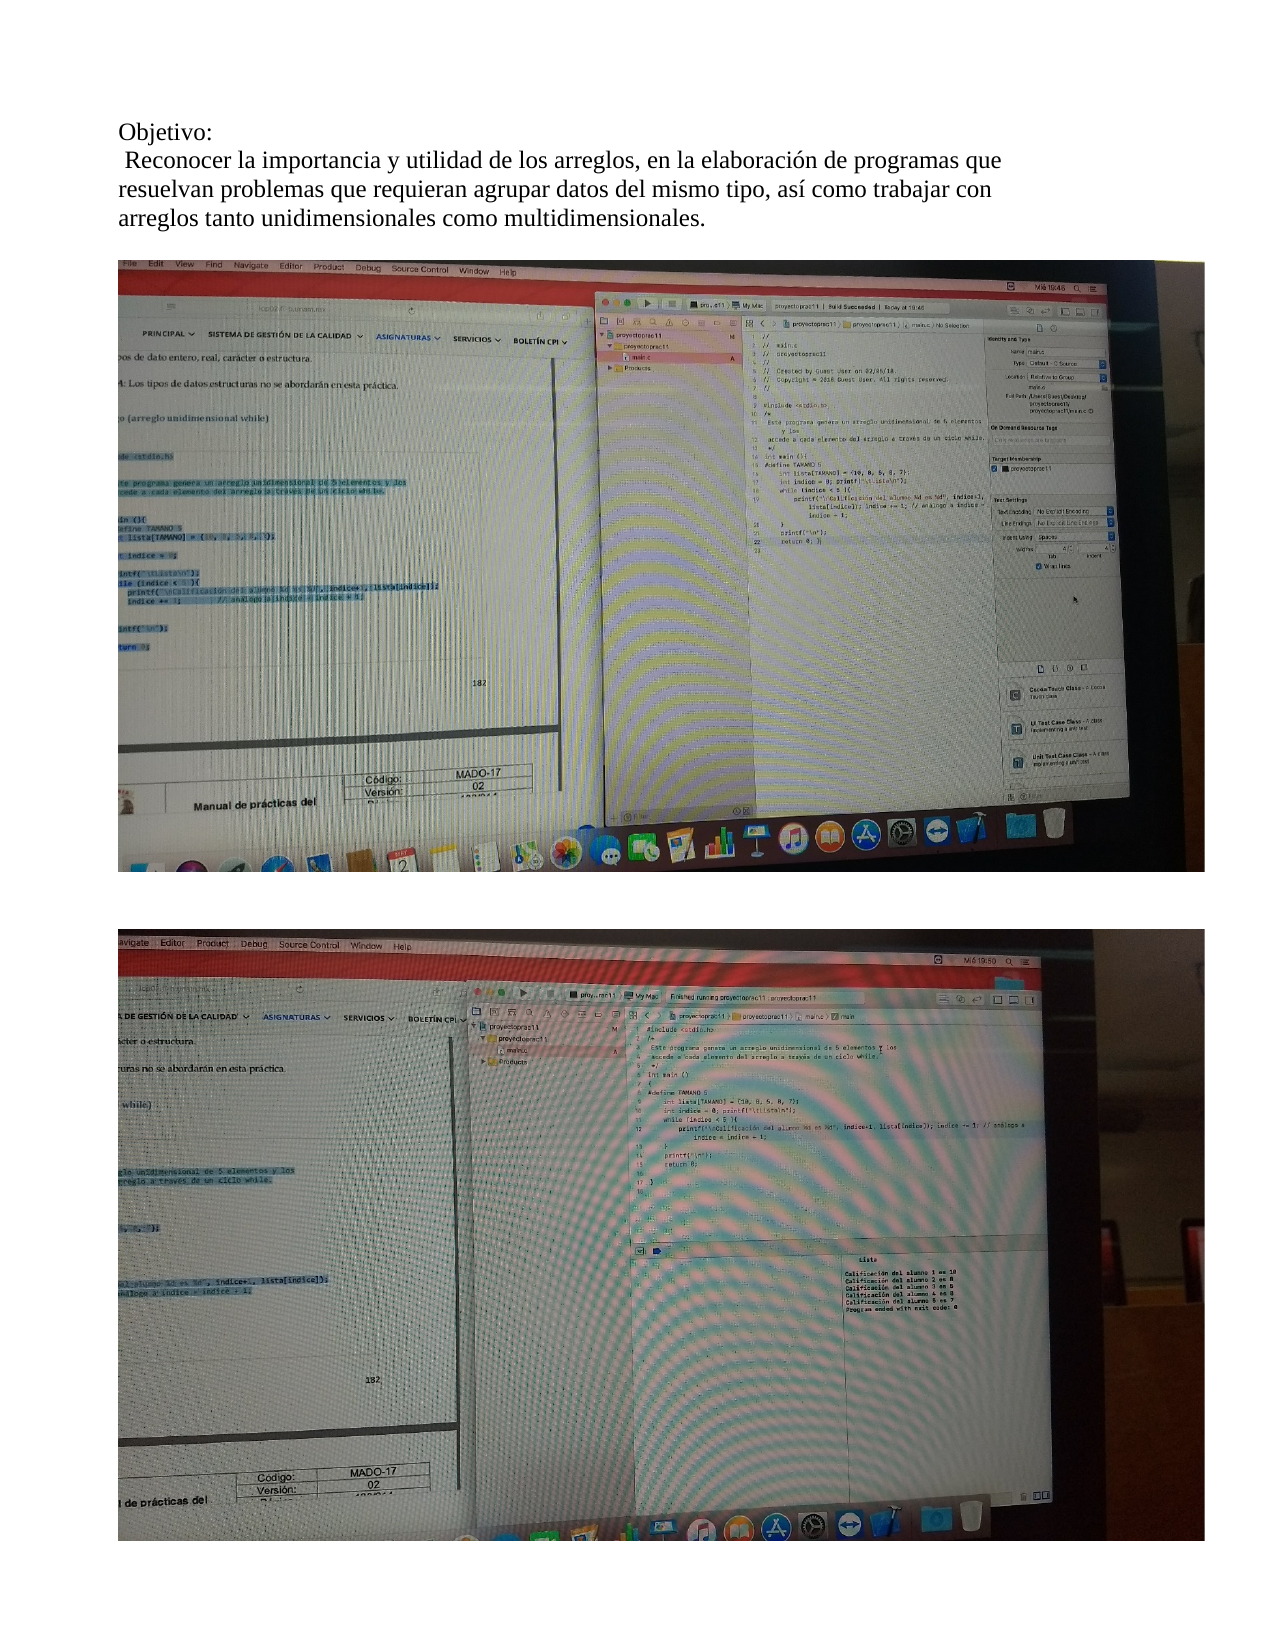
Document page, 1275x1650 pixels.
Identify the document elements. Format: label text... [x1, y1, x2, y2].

text Objetivo: [118, 117, 1205, 145]
text Reconocer la importancia y utilidad de los arreglos, en la elaboración de programas que [118, 145, 1205, 174]
text arreglos tanto unidimensionales como multidimensionales. [118, 203, 1205, 260]
text resuelvan problemas que requieran agrupar datos del mismo tipo, así como trabajar con [118, 174, 1205, 203]
